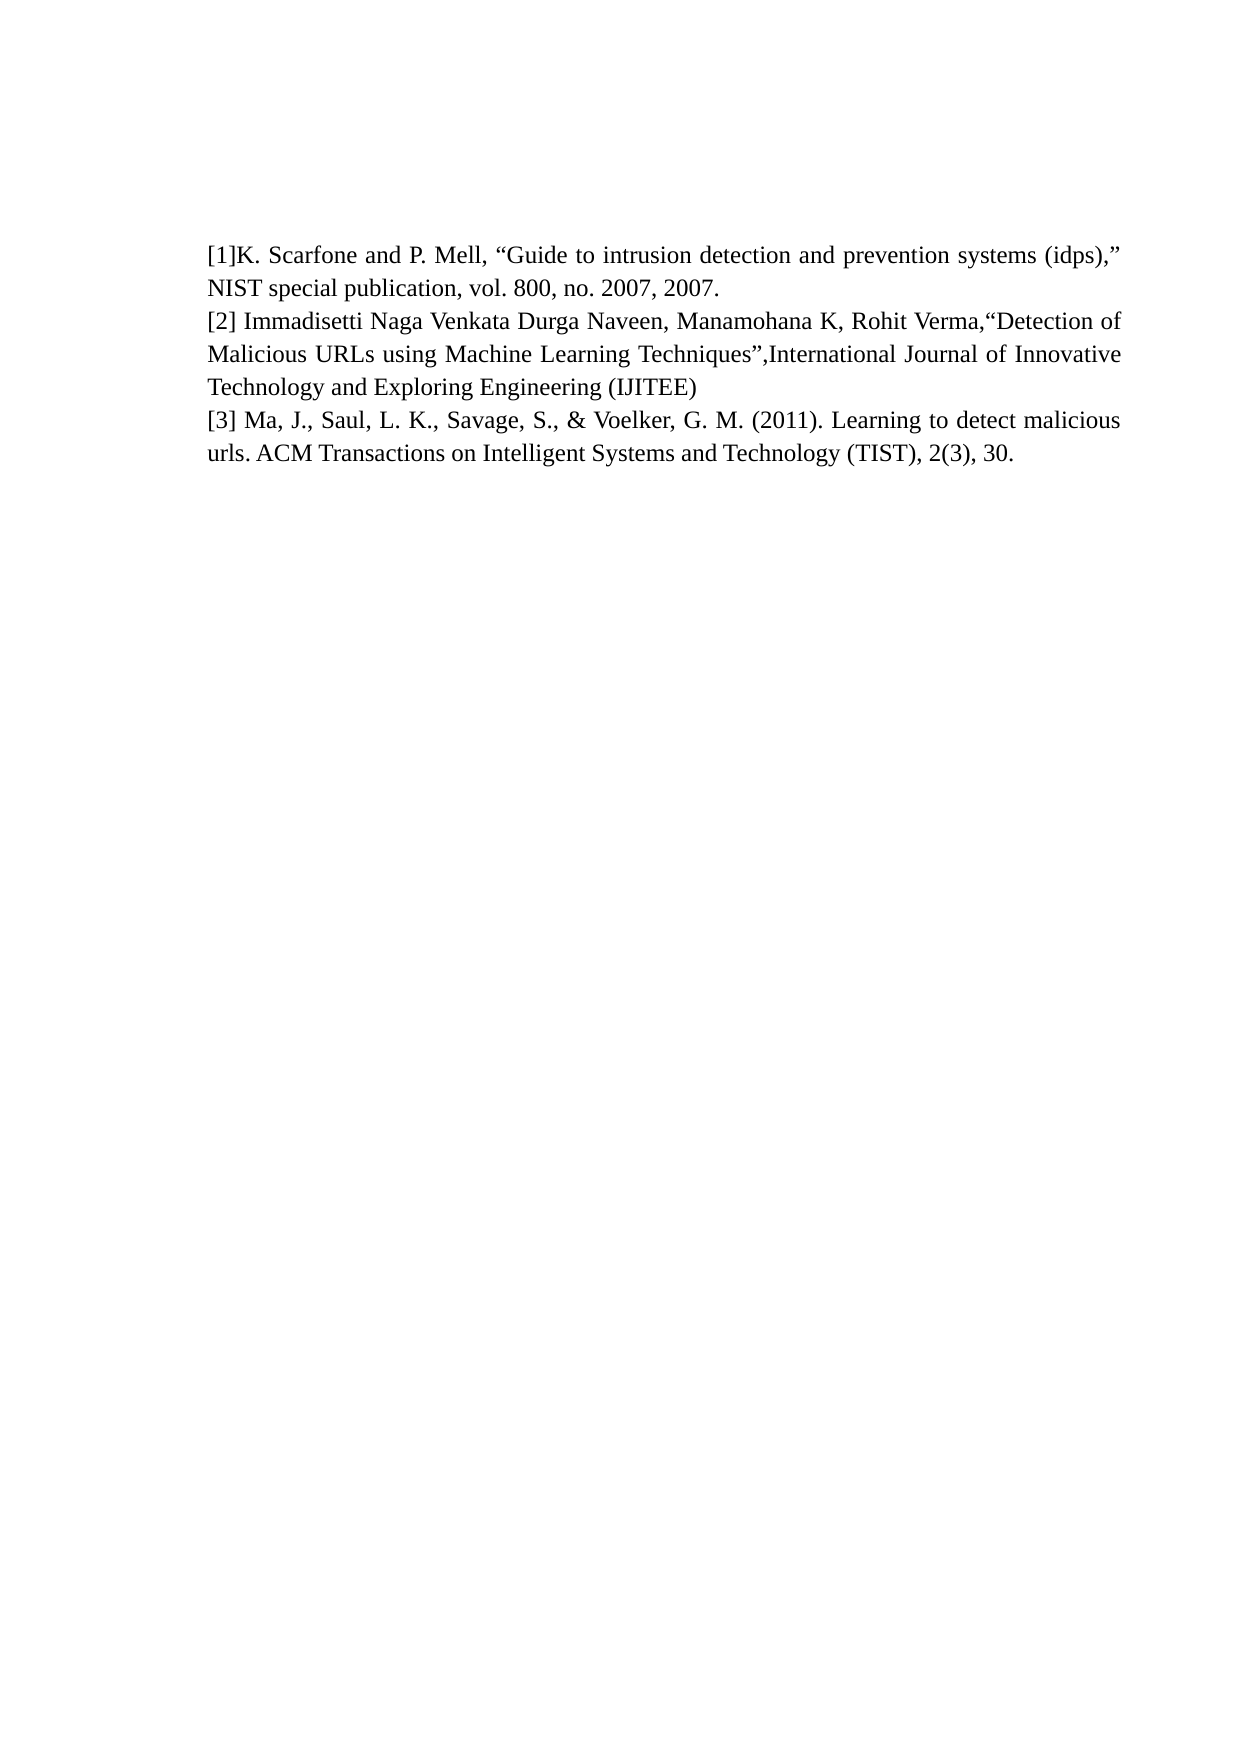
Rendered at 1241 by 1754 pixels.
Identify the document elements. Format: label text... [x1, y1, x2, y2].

text [3] Ma, J., Saul, L. K., Savage, S., & Voelker, G. M. (2011). Learning to detect malicious urls. ACM Transactions on Intelligent Systems and Technology (TIST), 2(3), 30. [207, 405, 1122, 467]
text [2] Immadisetti Naga Venkata Durga Naveen, Manamohana K, Rohit Verma,“Detection of Malicious URLs using Machine Learning Techniques”,International Journal of Innovative Technology and Exploring Engineering (IJITEE) [207, 306, 1122, 401]
text [1]K. Scarfone and P. Mell, “Guide to intrusion detection and prevention systems (idps),” NIST special publication, vol. 800, no. 2007, 2007. [207, 240, 1122, 302]
